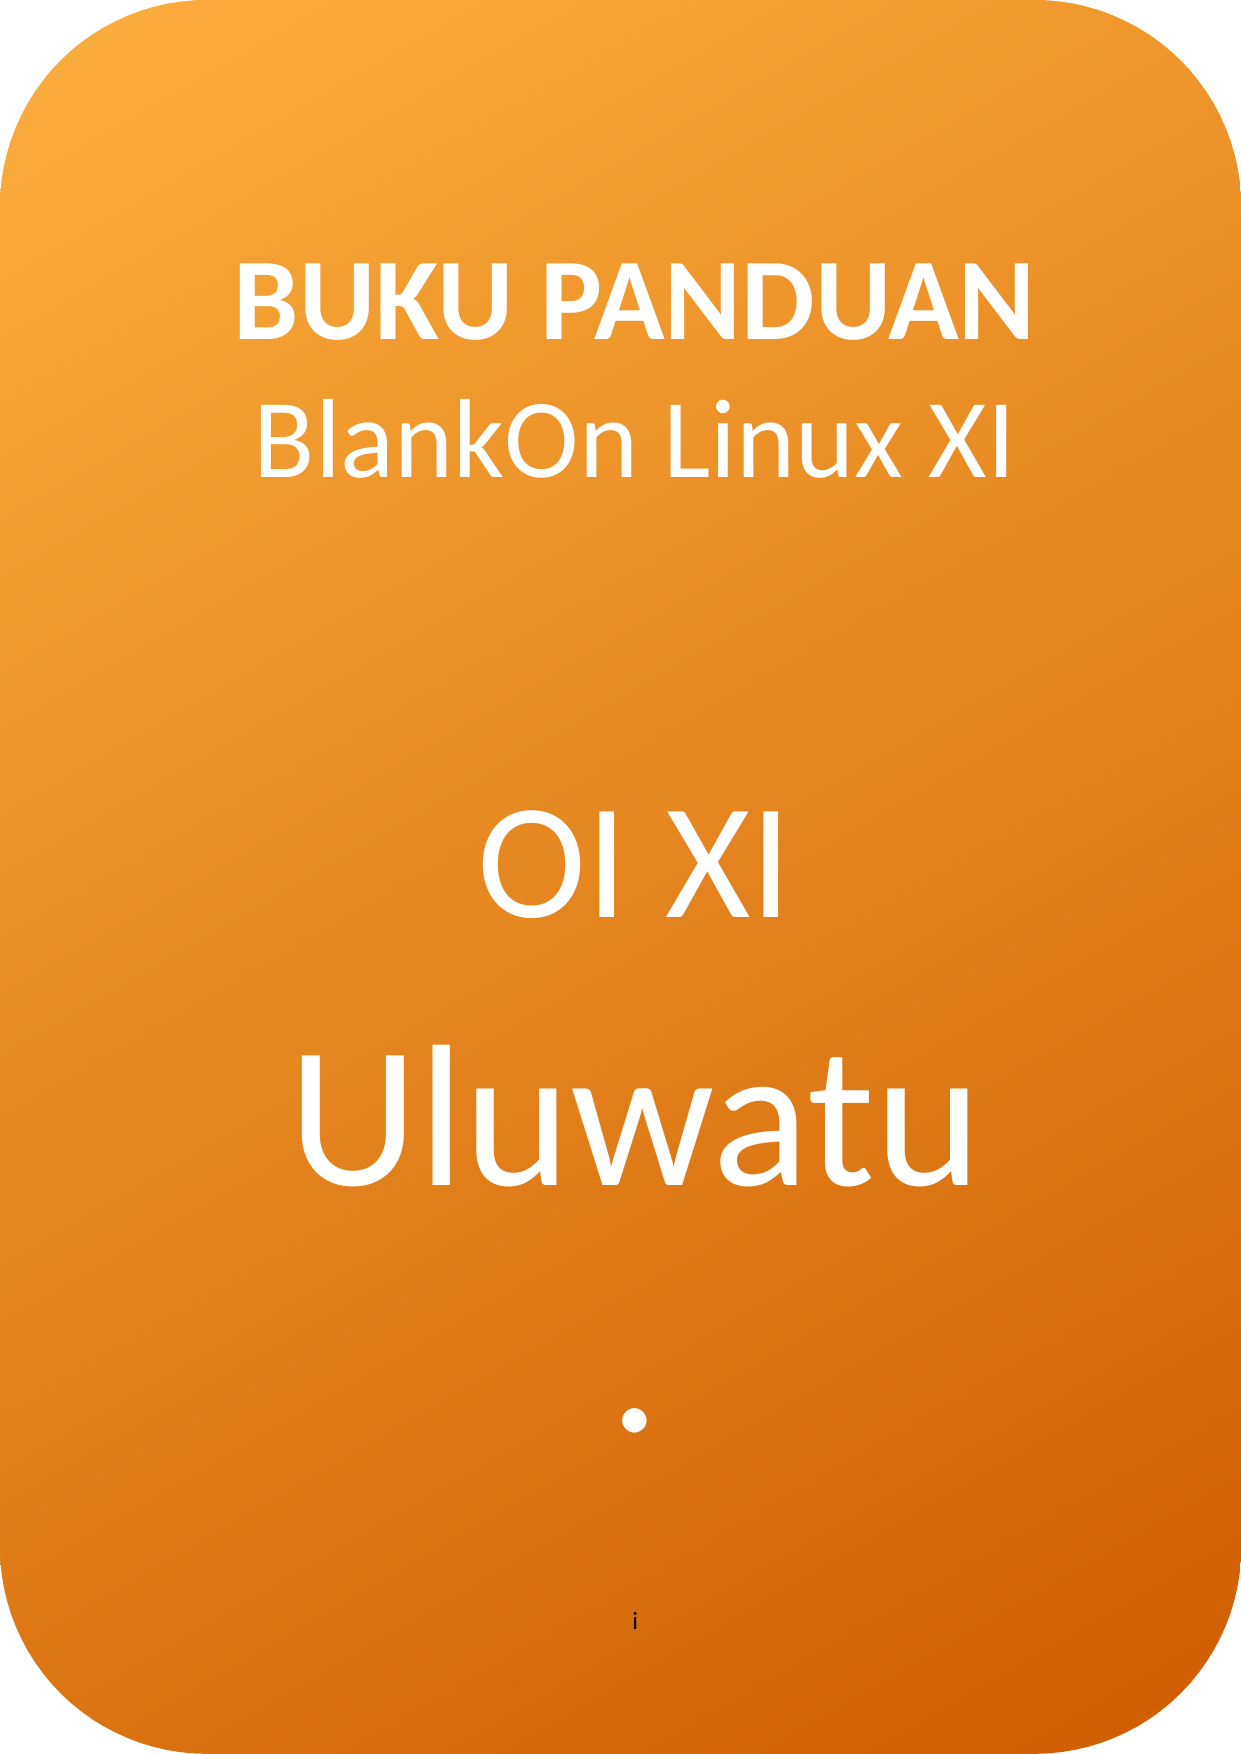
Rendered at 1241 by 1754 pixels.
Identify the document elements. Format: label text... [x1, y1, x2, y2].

list Ketika menggunakan submenu tampilan direktori berbentuk Baris (list), Anda dapat mengatur kolom yang terlihat dan disembunyikan dengan cara klik Visible Columns...., kemudian beri atau hilangkan tanda centang kotak tertentu pada jendela Kolom Terlihat. [0, 464, 437, 726]
subtitle Menu Pilihan [0, 461, 437, 716]
list Ketika menggunakan submenu tampilan direktori berbentuk Baris (list), Anda dapat mengatur kolom yang terlihat dan disembunyikan dengan cara klik Visible Columns...., kemudian beri atau hilangkan tanda centang kotak tertentu pada jendela Kolom Terlihat. [784, 44, 1170, 268]
text [0, 0, 332, 192]
list Ketika menggunakan submenu tampilan direktori berbentuk Baris (list), Anda dapat mengatur kolom yang terlihat dan disembunyikan dengan cara klik Visible Columns...., kemudian beri atau hilangkan tanda centang kotak tertentu pada jendela Kolom Terlihat. [542, 329, 671, 407]
